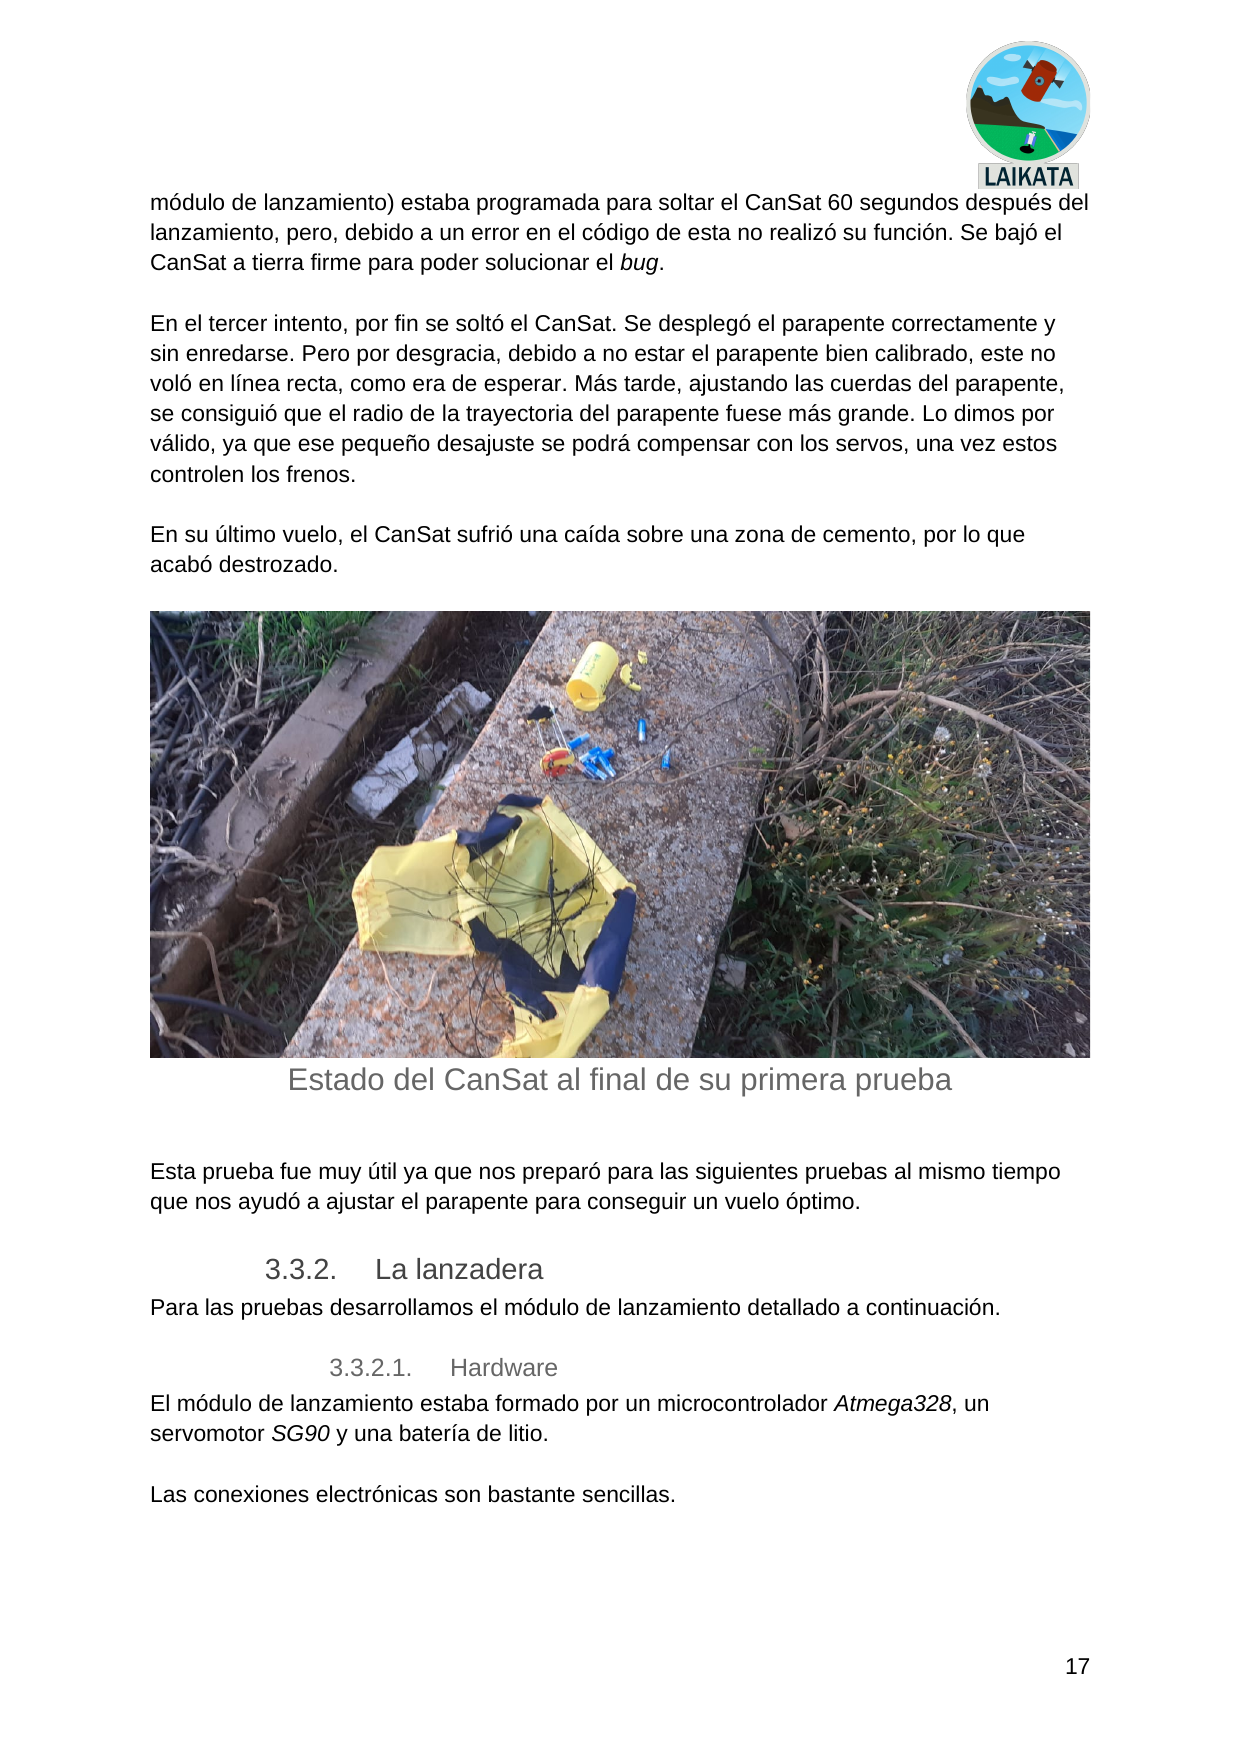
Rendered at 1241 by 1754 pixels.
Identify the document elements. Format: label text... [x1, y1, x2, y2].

text Para las pruebas desarrollamos el módulo de lanzamiento detallado a continuación. [150, 1294, 1090, 1320]
text módulo de lanzamiento) estaba programada para soltar el CanSat 60 segundos después del lanzamiento, pero, debido a un error en el código de esta no realizó su función. Se bajó el CanSat a tierra firme para poder solucionar el bug. [150, 189, 1090, 276]
picture [150, 611, 1091, 1058]
text Esta prueba fue muy útil ya que nos preparó para las siguientes pruebas al mismo tiempo que nos ayudó a ajustar el parapente para conseguir un vuelo óptimo. [150, 1158, 1090, 1215]
subtitle Estado del CanSat al final de su primera prueba [150, 1061, 1090, 1097]
text Las conexiones electrónicas son bastante sencillas. [150, 1481, 1090, 1507]
picture [966, 41, 1091, 189]
subtitle La lanzadera [337, 1252, 1090, 1285]
text En el tercer intento, por fin se soltó el CanSat. Se desplegó el parapente correctamente y sin enredarse. Pero por desgracia, debido a no estar el parapente bien calibrado, este no voló en línea recta, como era de esperar. Más tarde, ajustando las cuerdas del parapente, se consiguió que el radio de la trayectoria del parapente fuese más grande. Lo dimos por válido, ya que ese pequeño desajuste se podrá compensar con los servos, una vez estos controlen los frenos. [150, 309, 1090, 487]
text En su último vuelo, el CanSat sufrió una caída sobre una zona de cemento, por lo que acabó destrozado. [150, 521, 1090, 578]
text El módulo de lanzamiento estaba formado por un microcontrolador Atmega328, un servomotor SG90 y una batería de litio. [150, 1390, 1090, 1447]
subtitle Hardware [412, 1353, 1090, 1382]
